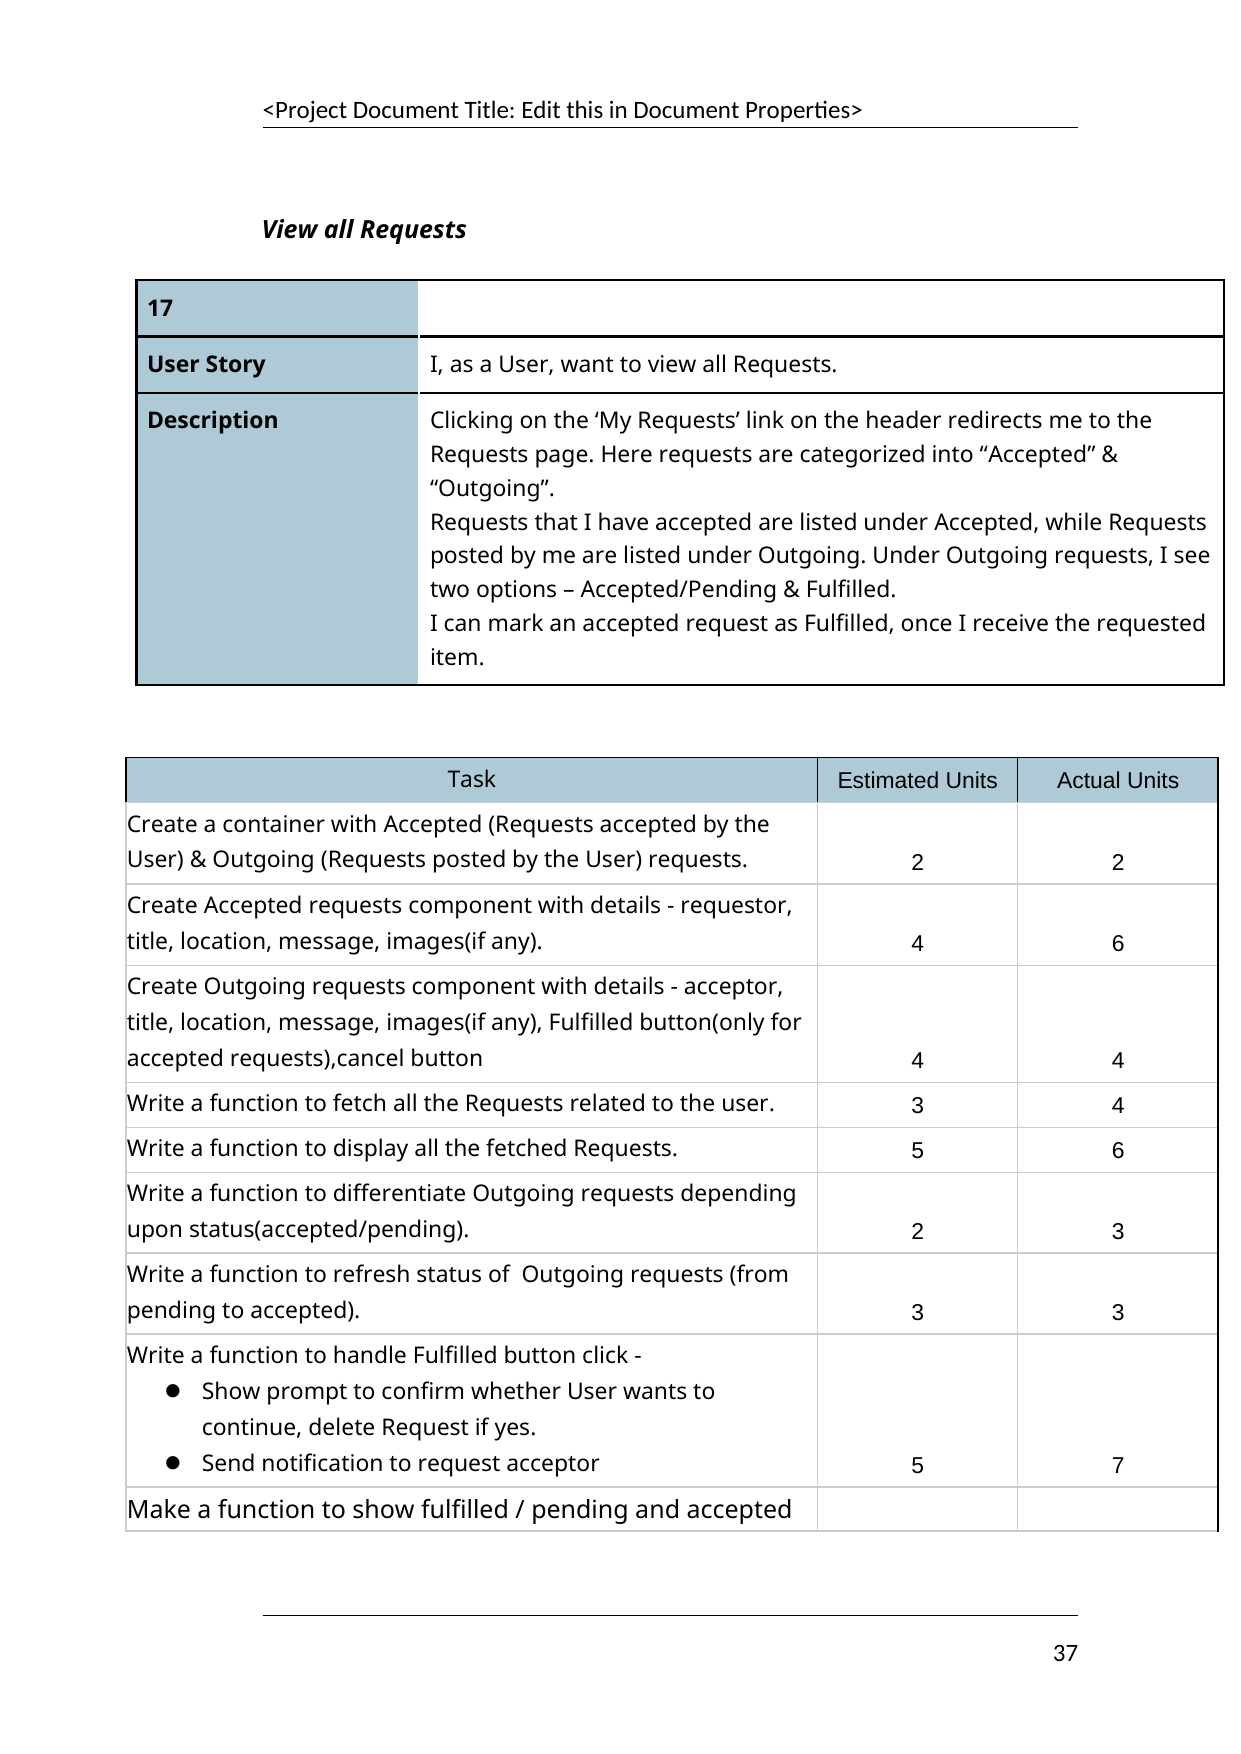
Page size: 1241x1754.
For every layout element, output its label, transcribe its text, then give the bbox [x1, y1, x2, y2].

table_cell 4 [818, 885, 1017, 964]
table_cell 4 [818, 966, 1017, 1081]
table_cell User Story [138, 338, 418, 392]
table_cell 3 [1018, 1173, 1217, 1252]
table_cell 2 [818, 1173, 1017, 1252]
table_cell 6 [1018, 885, 1217, 964]
table_cell 7 [1018, 1335, 1217, 1486]
table_cell Create Accepted requests component with details - requestor, title, location, message, images(if any). [127, 885, 817, 964]
table_cell 4 [1018, 966, 1217, 1081]
table_cell 6 [1018, 1128, 1217, 1171]
table_cell 5 [818, 1128, 1017, 1171]
table_header Estimated Units [818, 758, 1017, 802]
table_cell 3 [818, 1254, 1017, 1333]
table_cell 4 [1018, 1083, 1217, 1126]
table_cell Write a function to handle Fulfilled button click - Show prompt to confirm whether User wants to continue, delete Request if yes. Send notification to request acceptor [127, 1335, 817, 1486]
table_cell Write a function to fetch all the Requests related to the user. [127, 1083, 817, 1126]
table_cell [818, 1488, 1017, 1530]
table_cell 2 [818, 803, 1017, 883]
table_cell Create Outgoing requests component with details - acceptor, title, location, message, images(if any), Fulfilled button(only for accepted requests),cancel button [127, 966, 817, 1081]
table_header 17 [138, 281, 418, 335]
table_cell Create a container with Accepted (Requests accepted by the User) & Outgoing (Requests posted by the User) requests. [127, 803, 817, 883]
table_cell Make a function to show fulfilled / pending and accepted [127, 1488, 817, 1530]
table_cell Write a function to refresh status of Outgoing requests (from pending to accepted). [127, 1254, 817, 1333]
table_cell 2 [1018, 803, 1217, 883]
table_cell I, as a User, want to view all Requests. [420, 338, 1223, 392]
table_cell Write a function to display all the fetched Requests. [127, 1128, 817, 1171]
table_cell 3 [1018, 1254, 1217, 1333]
table_cell [1018, 1488, 1217, 1530]
table_header Actual Units [1018, 758, 1217, 802]
table_cell 3 [818, 1083, 1017, 1126]
table_cell Description [138, 394, 418, 684]
table_header [420, 281, 1223, 335]
table_header Task [127, 758, 817, 802]
table_cell Write a function to differentiate Outgoing requests depending upon status(accepted/pending). [127, 1173, 817, 1252]
subtitle View all Requests [261, 195, 1078, 245]
table_cell 5 [818, 1335, 1017, 1486]
table_cell Clicking on the ‘My Requests’ link on the header redirects me to the Requests page. Here requests are categorized into “Accepted” & “Outgoing”. Requests that I have accepted are listed under Accepted, while Requests posted by me are listed under Outgoing. Under Outgoing requests, I see two options – Accepted/Pending & Fulfilled. I can mark an accepted request as Fulfilled, once I receive the requested item. [420, 394, 1223, 684]
